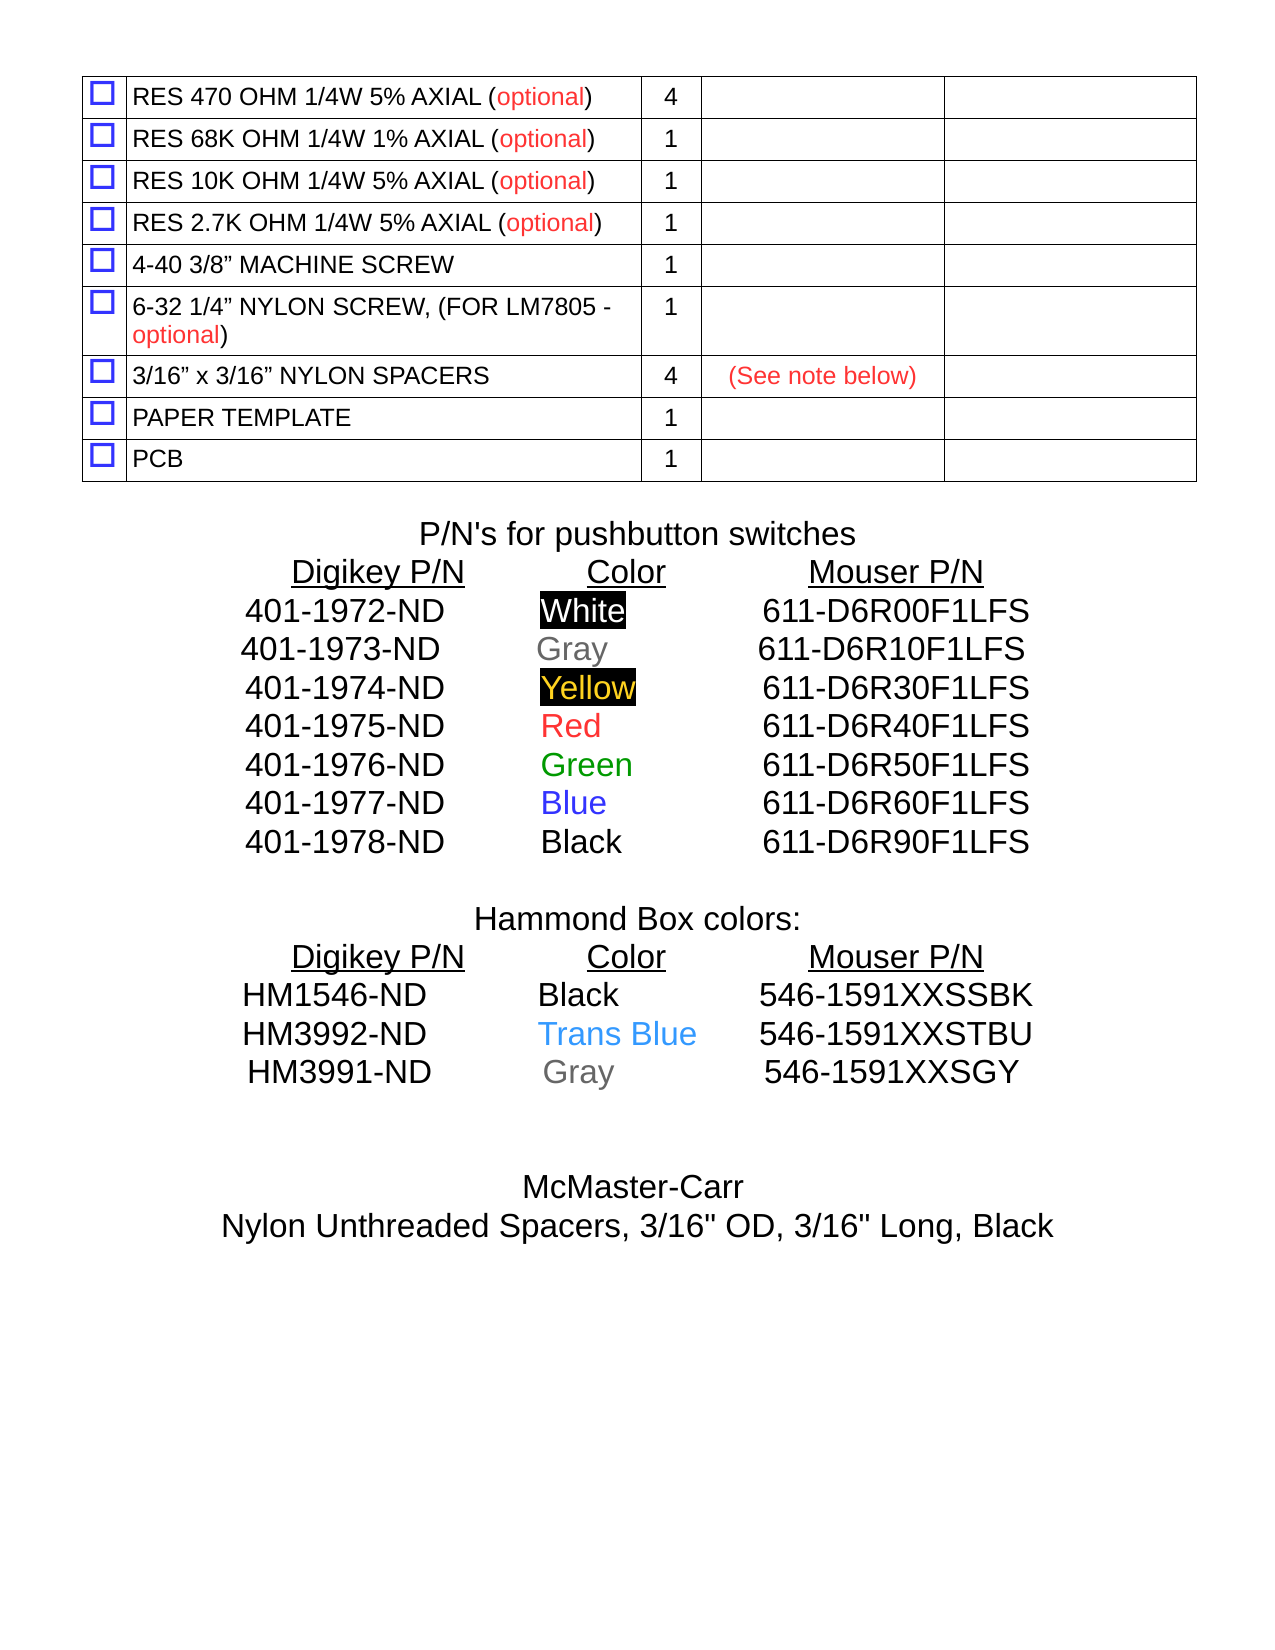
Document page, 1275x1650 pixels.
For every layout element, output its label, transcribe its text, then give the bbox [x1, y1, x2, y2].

table_cell  [83, 287, 126, 355]
table_cell [945, 119, 1196, 160]
table_cell 6-32 1/4” NYLON screw, (for LM7805 - optional) [127, 287, 641, 355]
table_cell [945, 161, 1196, 202]
table_cell [702, 77, 944, 118]
table_cell [945, 356, 1196, 397]
table_cell  [83, 398, 126, 439]
table_cell [702, 287, 944, 355]
text Digikey P/N Color Mouser P/N [76, 937, 1198, 975]
text HM1546-ND Black 546-1591XXSSBK [76, 975, 1198, 1014]
table_cell 1 [642, 203, 701, 244]
table_cell 1 [642, 245, 701, 286]
table_cell [702, 119, 944, 160]
table_cell [702, 203, 944, 244]
text 401-1973-ND Gray 611-D6R10F1LFS [76, 629, 1198, 668]
table_cell [945, 398, 1196, 439]
table_cell [945, 440, 1196, 481]
text P/N's for pushbutton switches [76, 514, 1198, 553]
table_cell 1 [642, 440, 701, 481]
table_cell 4 [642, 77, 701, 118]
table_cell (See note below) [702, 356, 944, 397]
text 401-1972-ND White 611-D6R00F1LFS [76, 591, 1198, 629]
table_cell  [83, 161, 126, 202]
table_cell RES 470 OHM 1/4W 5% AXIAL (optional) [127, 77, 641, 118]
table_cell  [83, 119, 126, 160]
table_cell  [83, 440, 126, 481]
table_cell [702, 245, 944, 286]
text Hammond Box colors: [76, 898, 1198, 937]
table_cell  [83, 356, 126, 397]
text 401-1977-ND Blue 611-D6R60F1LFS [76, 783, 1198, 822]
table_cell PCB [127, 440, 641, 481]
table_cell [945, 77, 1196, 118]
table_cell  [83, 77, 126, 118]
table_cell [702, 161, 944, 202]
table_cell [945, 287, 1196, 355]
text 401-1976-ND Green 611-D6R50F1LFS [76, 745, 1198, 783]
text HM3991-ND Gray 546-1591XXSGY [76, 1052, 1198, 1091]
table_cell 1 [642, 161, 701, 202]
text 401-1974-ND Yellow 611-D6R30F1LFS [76, 668, 1198, 706]
text Digikey P/N Color Mouser P/N [76, 553, 1198, 591]
text 401-1975-ND Red 611-D6R40F1LFS [76, 706, 1198, 745]
table_cell 4-40 3/8” MACHINE SCREW [127, 245, 641, 286]
table_cell  [83, 203, 126, 244]
table_cell 1 [642, 119, 701, 160]
table_cell 4 [642, 356, 701, 397]
table_cell [945, 245, 1196, 286]
table_cell [702, 398, 944, 439]
table_cell [702, 440, 944, 481]
table_cell [945, 203, 1196, 244]
table_cell RES 68K OHM 1/4W 1% AXIAL (optional) [127, 119, 641, 160]
text HM3992-ND Trans Blue 546-1591XXSTBU [76, 1014, 1198, 1052]
table_cell RES 2.7K OHM 1/4W 5% AXIAL (optional) [127, 203, 641, 244]
table_cell PAPER TEMPLATE [127, 398, 641, 439]
table_cell  [83, 245, 126, 286]
table_cell 1 [642, 398, 701, 439]
table_cell RES 10K OHM 1/4W 5% AXIAL (optional) [127, 161, 641, 202]
text 401-1978-ND Black 611-D6R90F1LFS [76, 822, 1198, 860]
table_cell 1 [642, 287, 701, 355]
text McMaster-Carr [76, 1168, 1198, 1206]
table_cell 3/16” x 3/16” NYLON SPACERS [127, 356, 641, 397]
text Nylon Unthreaded Spacers, 3/16" OD, 3/16" Long, Black [76, 1206, 1198, 1244]
